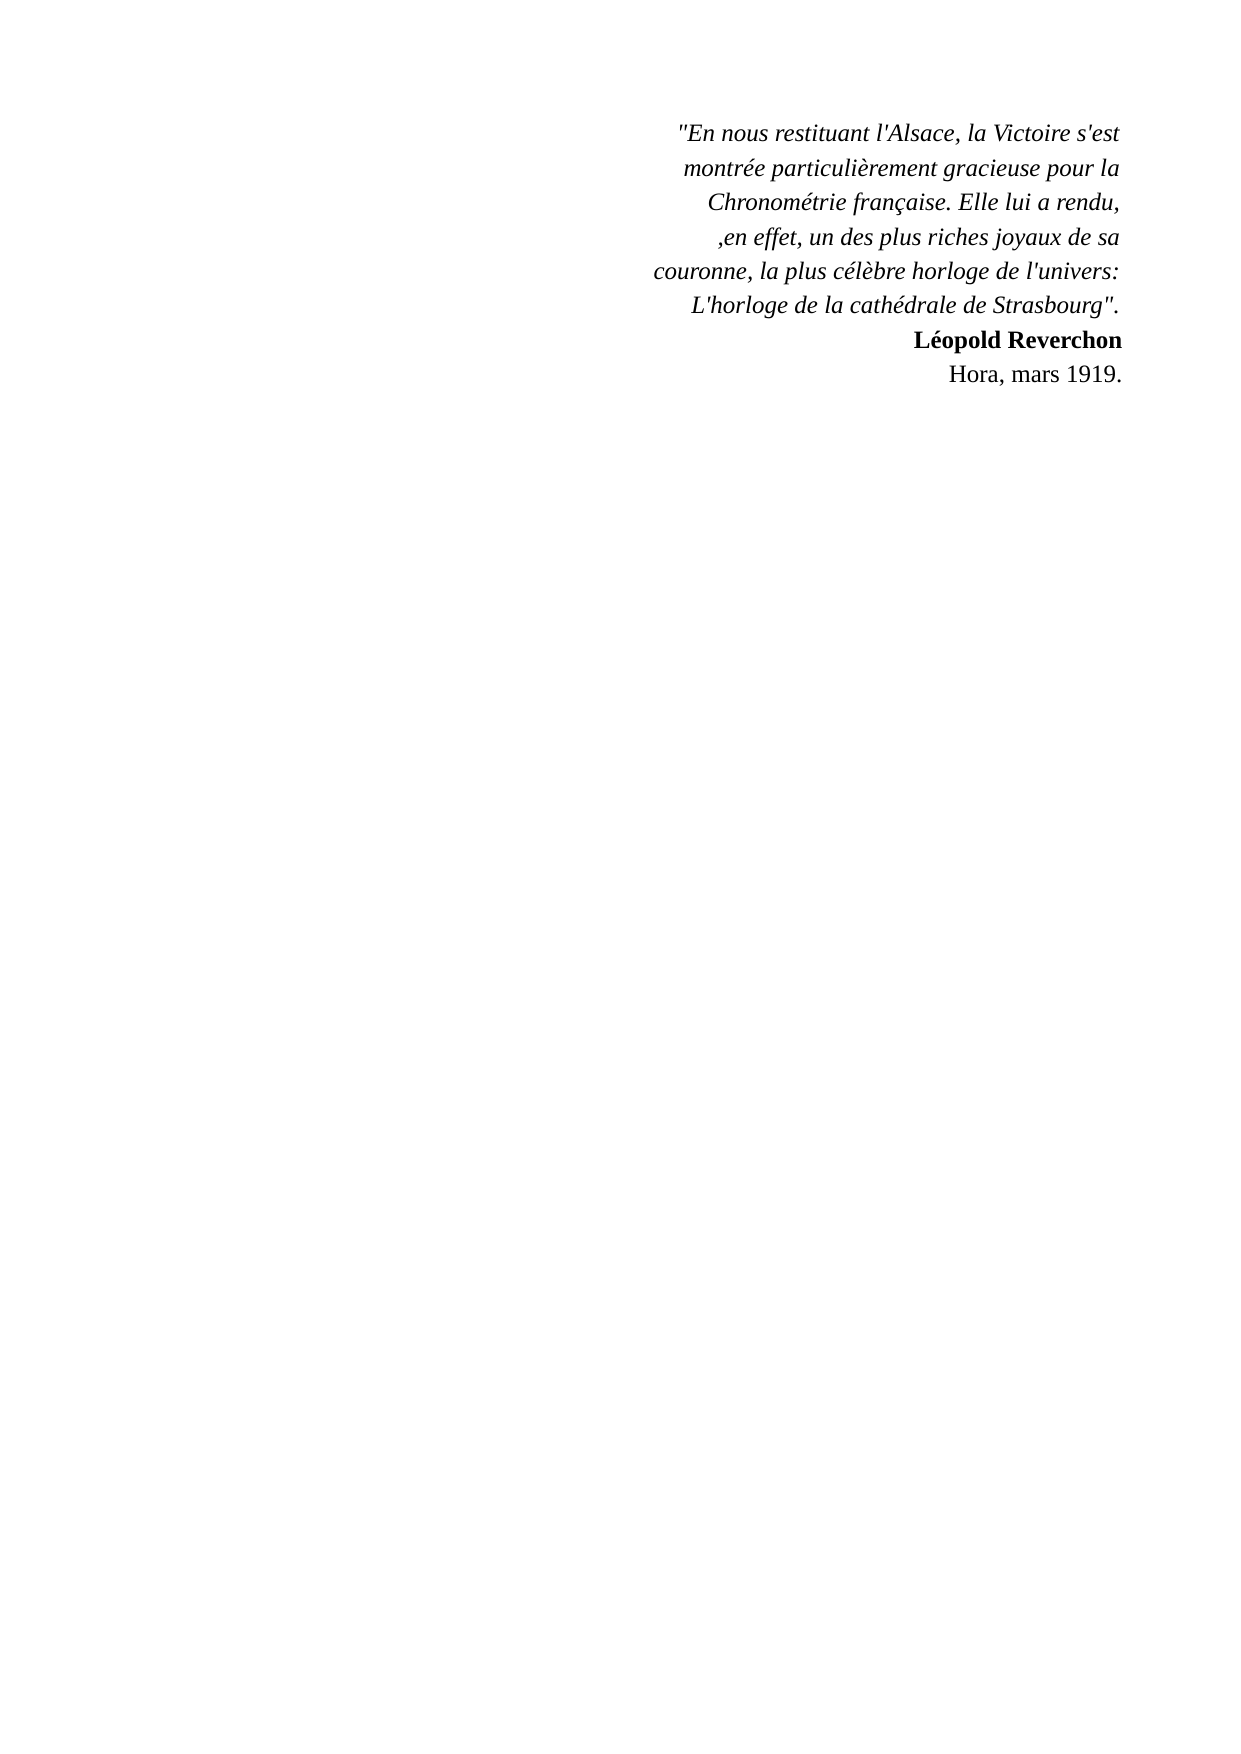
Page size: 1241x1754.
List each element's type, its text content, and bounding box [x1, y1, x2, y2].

text Léopold Reverchon [118, 325, 1122, 354]
text couronne, la plus célèbre horloge de l'univers: [118, 256, 1122, 285]
text "En nous restituant l'Alsace, la Victoire s'est [118, 118, 1122, 147]
text ,en effet, un des plus riches joyaux de sa [118, 222, 1122, 250]
text L'horloge de la cathédrale de Strasbourg". [118, 291, 1122, 319]
text Chronométrie française. Elle lui a rendu, [118, 187, 1122, 216]
text Hora, mars 1919. [118, 359, 1122, 388]
text montrée particulièrement gracieuse pour la [118, 153, 1122, 181]
